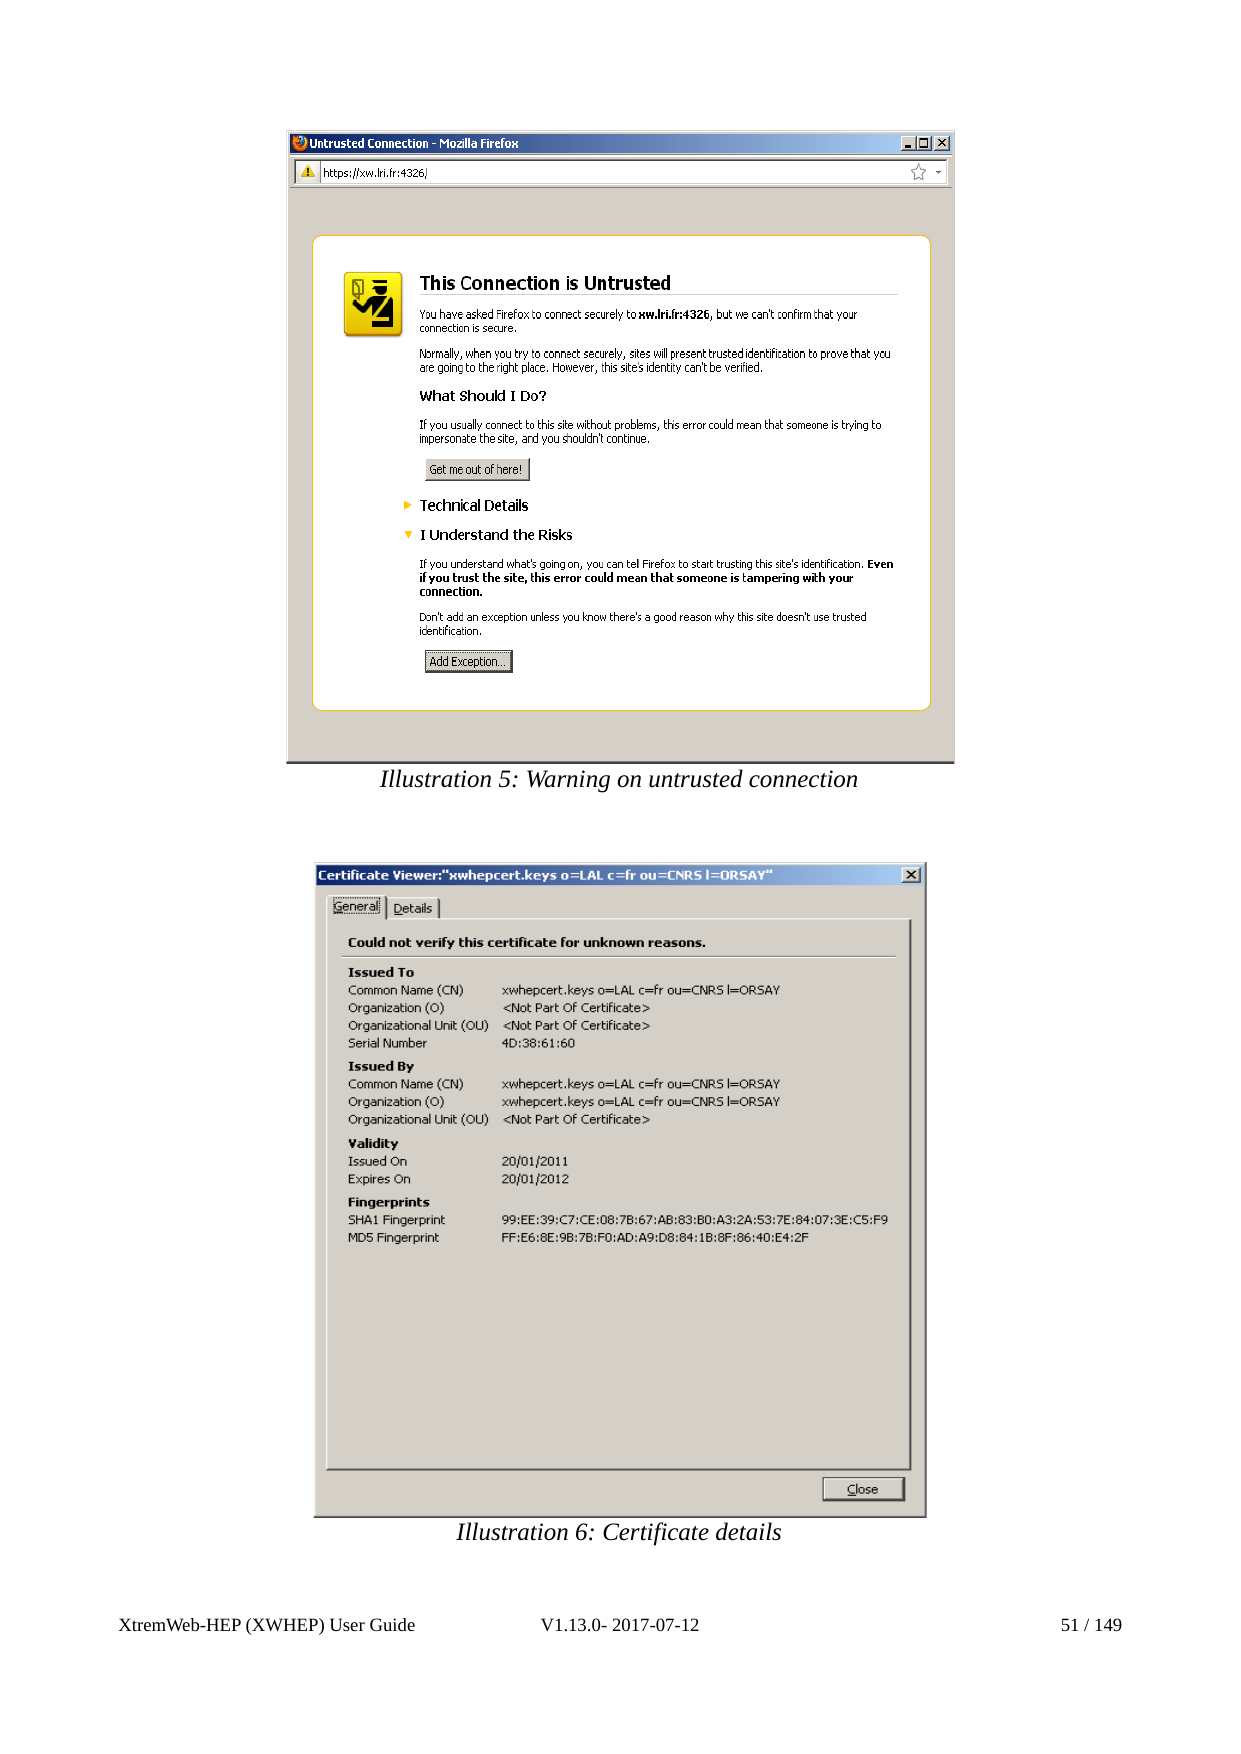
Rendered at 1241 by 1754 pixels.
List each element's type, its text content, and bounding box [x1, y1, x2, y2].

text Illustration 5: Warning on untrusted connection [286, 764, 954, 792]
text Illustration 6: Certificate details [314, 1518, 927, 1546]
picture [286, 130, 955, 764]
picture [313, 862, 927, 1518]
